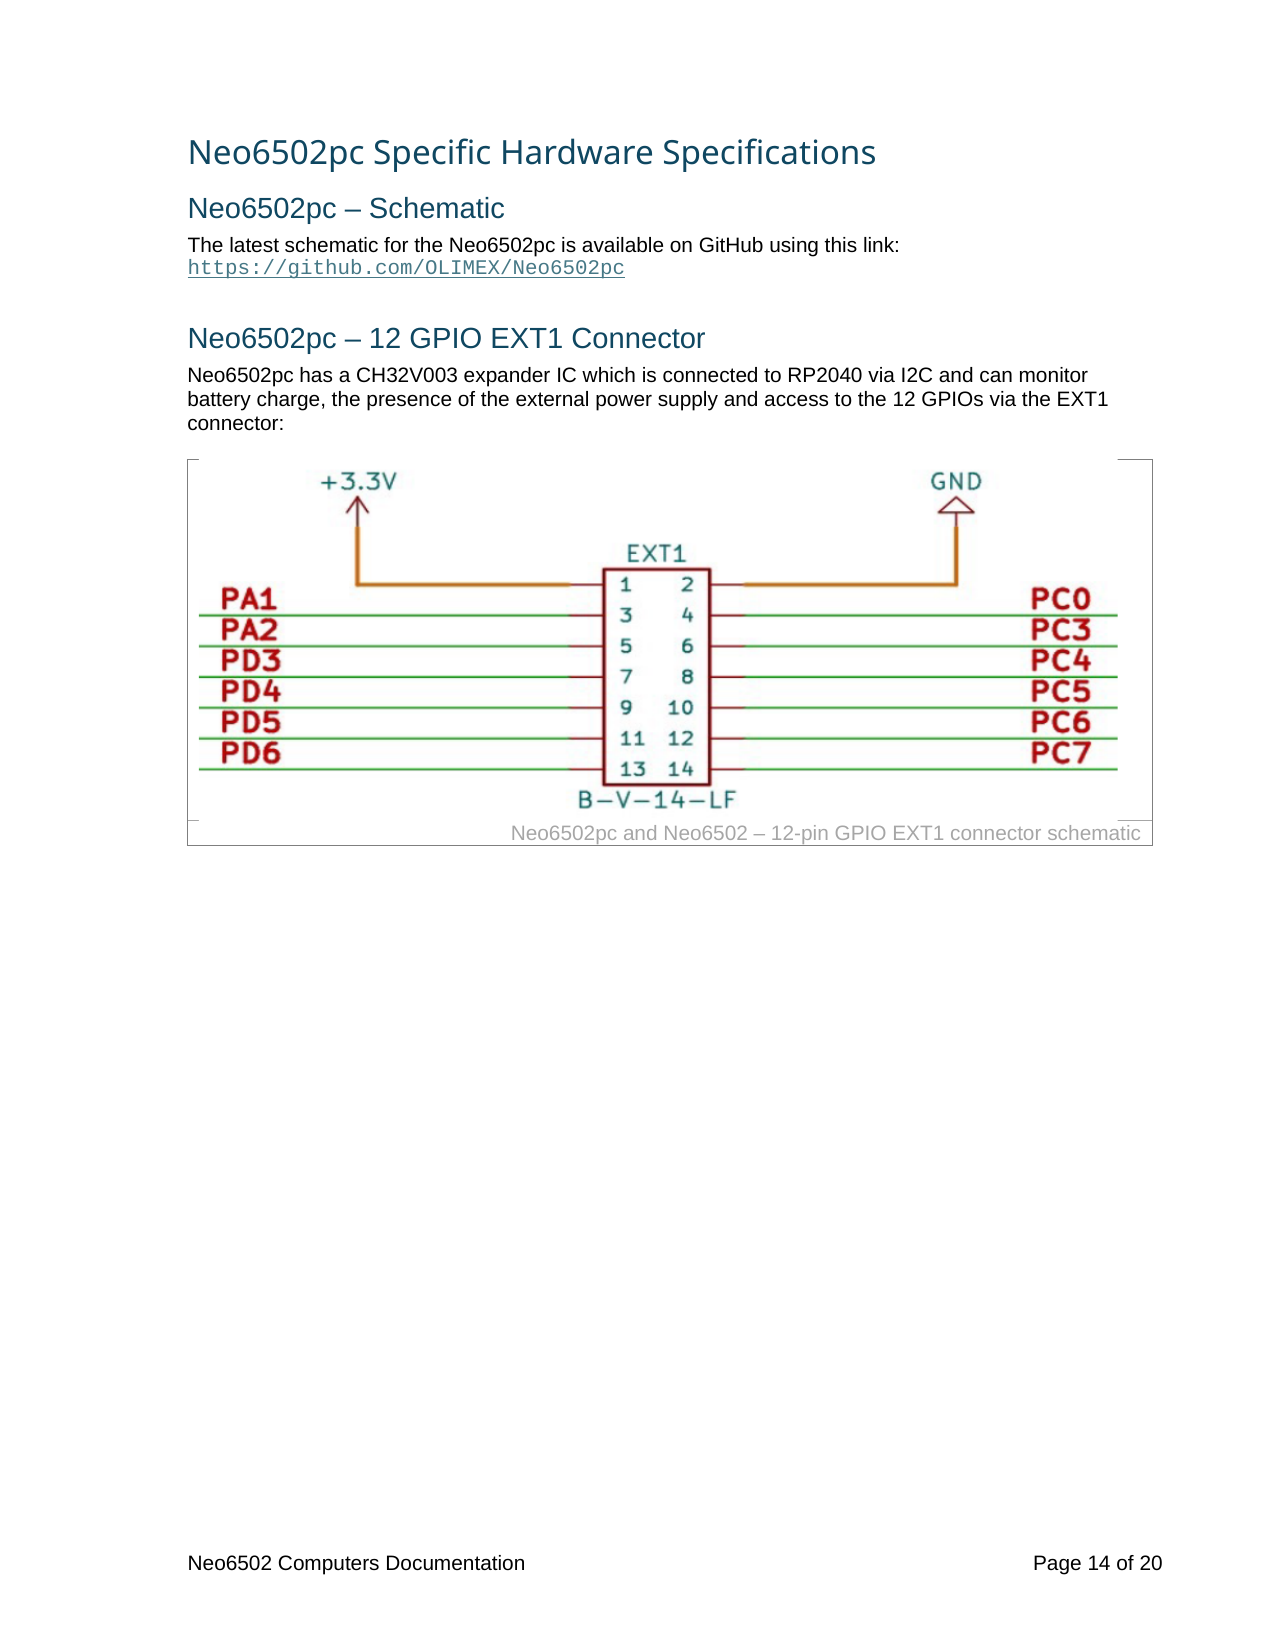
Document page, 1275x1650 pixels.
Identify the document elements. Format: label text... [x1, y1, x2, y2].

subtitle Neo6502pc Specific Hardware Specifications [187, 129, 1162, 174]
text The latest schematic for the Neo6502pc is available on GitHub using this link: https://github.com/OLIMEX/Neo6502pc [187, 233, 1162, 281]
table_header [188, 460, 198, 820]
subtitle Neo6502pc – Schematic [187, 191, 1162, 225]
text Neo6502pc has a CH32V003 expander IC which is connected to RP2040 via I2C and can monitor battery charge, the presence of the external power supply and access to the 12 GPIOs via the EXT1 connector: [187, 363, 1118, 435]
subtitle Neo6502pc – 12 GPIO EXT1 Connector [187, 321, 1162, 354]
table_cell Neo6502pc and Neo6502 – 12-pin GPIO EXT1 connector schematic [188, 821, 1152, 845]
picture [198, 459, 1118, 821]
table_header [1118, 460, 1152, 820]
